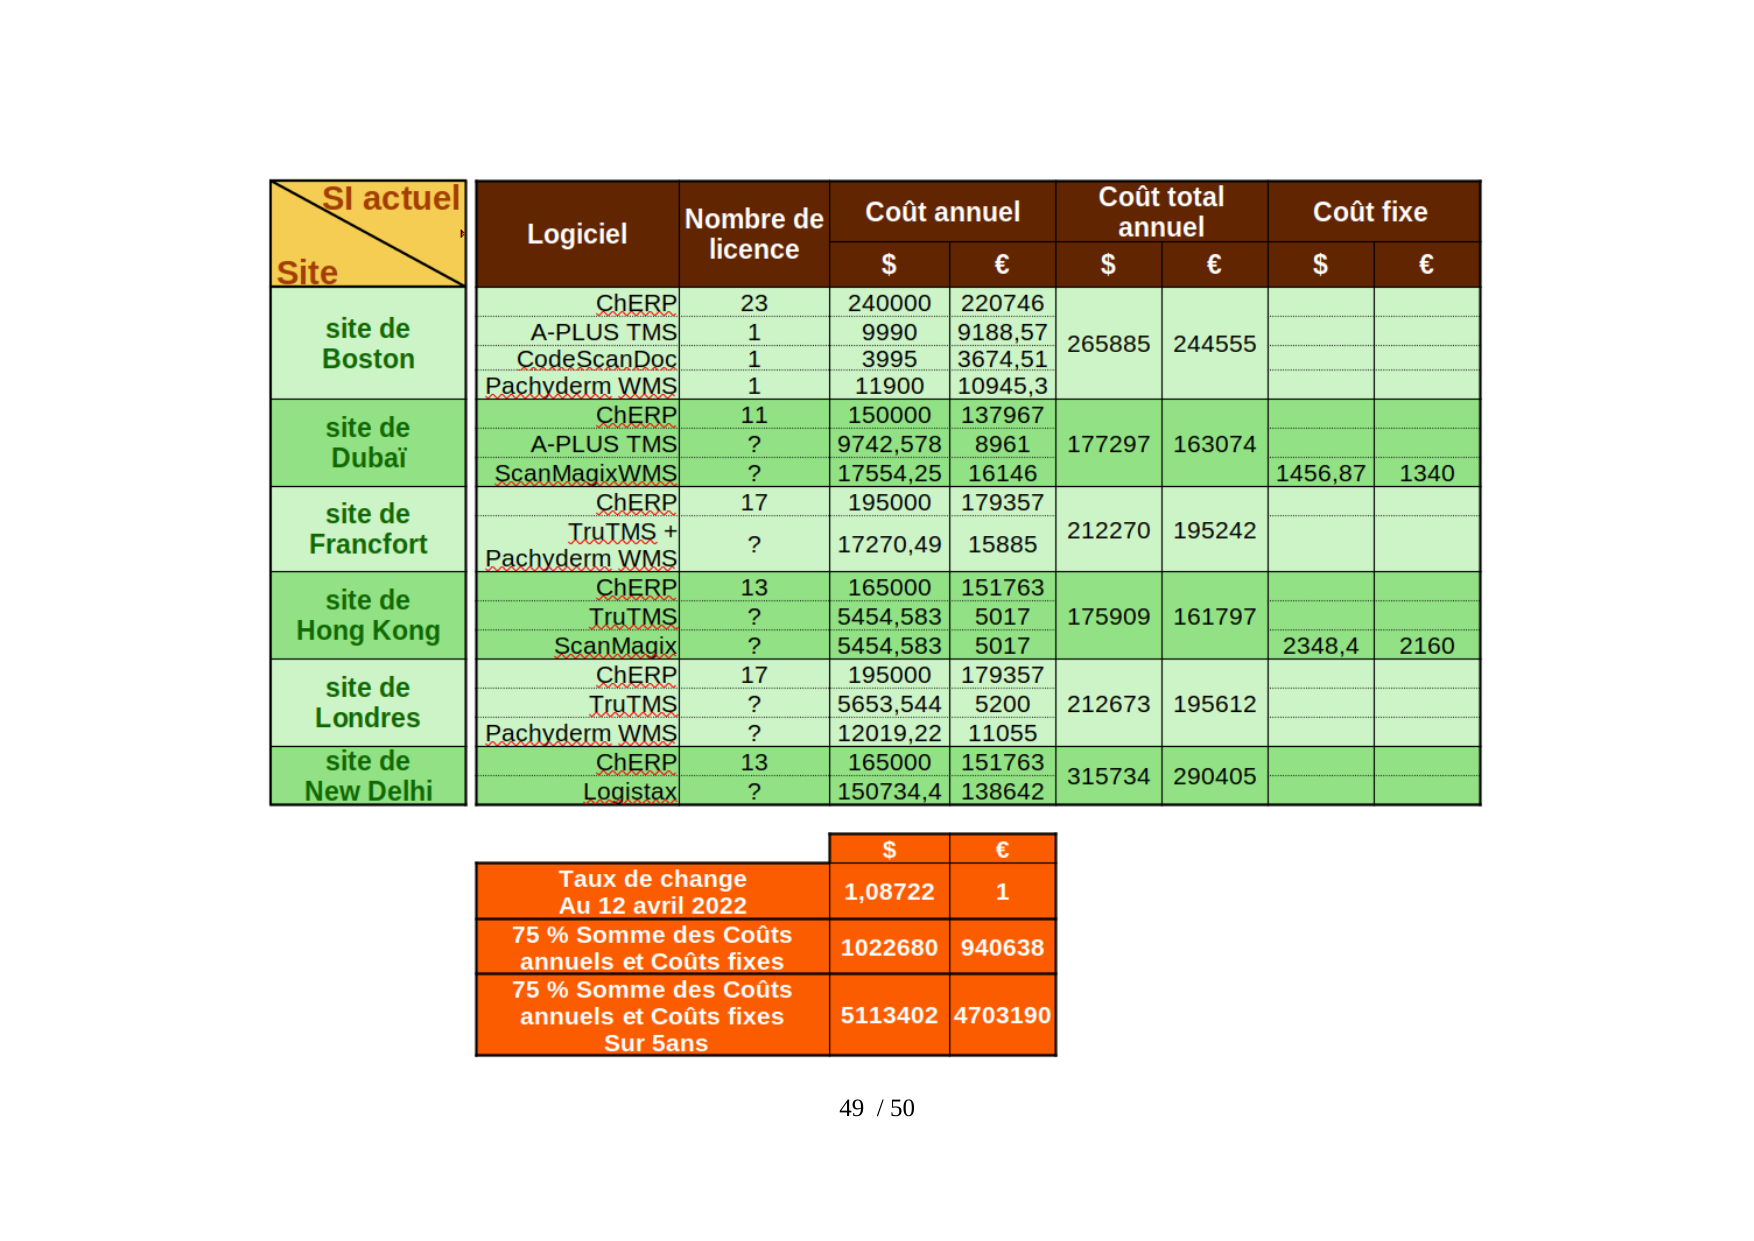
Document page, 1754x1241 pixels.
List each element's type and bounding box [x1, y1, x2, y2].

picture [266, 176, 1488, 1063]
